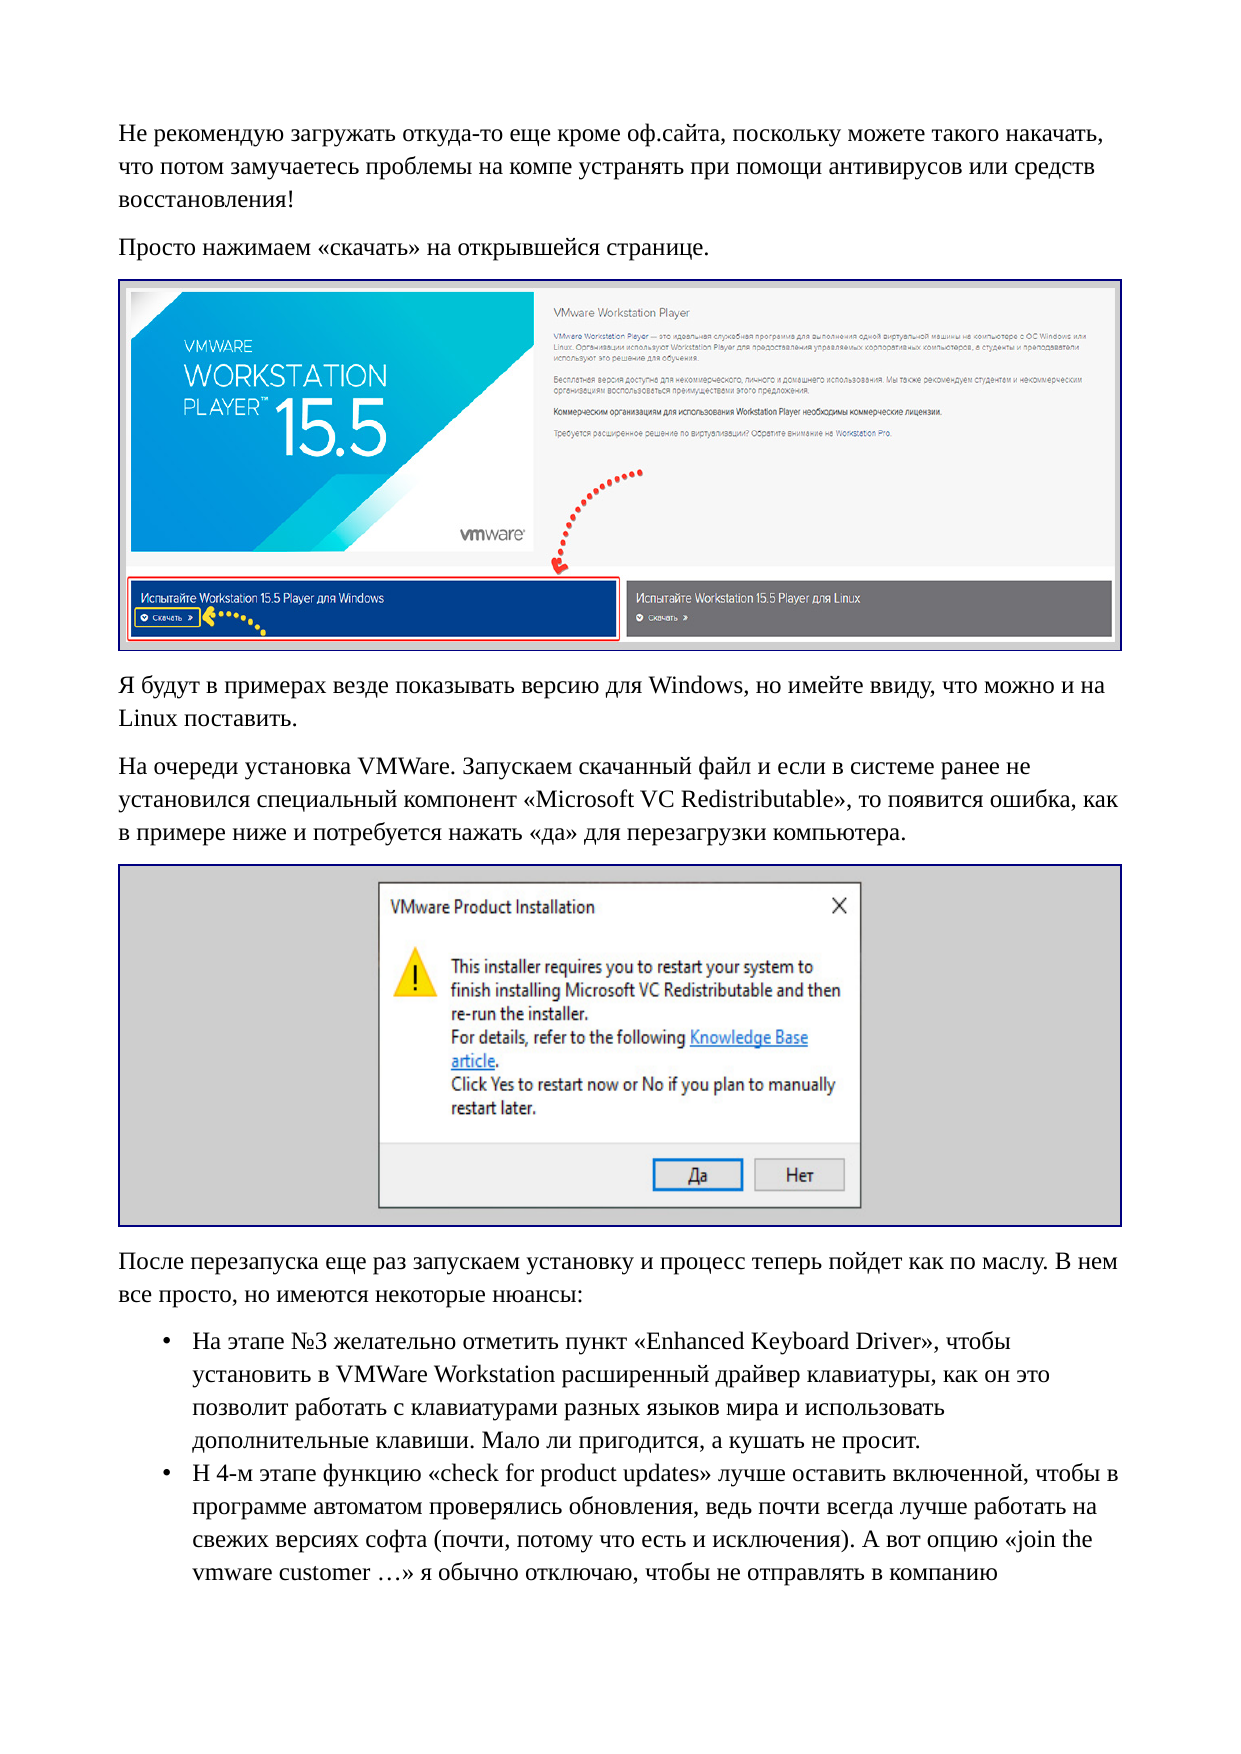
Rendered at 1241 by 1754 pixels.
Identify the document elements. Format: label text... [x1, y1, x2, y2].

text Просто нажимаем «скачать» на открывшейся странице. [118, 232, 1122, 261]
text Не рекомендую загружать откуда-то еще кроме оф.сайта, поскольку можете такого накачать, что потом замучаетесь проблемы на компе устранять при помощи антивирусов или средств восстановления! [118, 118, 1122, 213]
picture [120, 866, 1120, 1225]
text На очереди установка VMWare. Запускаем скачанный файл и если в системе ранее не установился специальный компонент «Microsoft VC Redistributable», то появится ошибка, как в примере ниже и потребуется нажать «да» для перезагрузки компьютера. [118, 751, 1122, 846]
text Я будут в примерах везде показывать версию для Windows, но имейте ввиду, что можно и на Linux поставить. [118, 670, 1122, 732]
picture [120, 281, 1120, 650]
list Н 4-м этапе функцию «check for product updates» лучше оставить включенной, чтобы в программе автоматом проверялись обновления, ведь почти всегда лучше работать на свежих версиях софта (почти, потому что есть и исключения). А вот опцию «join the vmware customer …» я обычно отключаю, чтобы не отправлять в компанию [162, 1458, 1122, 1586]
list На этапе №3 желательно отметить пункт «Enhanced Keyboard Driver», чтобы установить в VMWare Workstation расширенный драйвер клавиатуры, как он это позволит работать с клавиатурами разных языков мира и использовать дополнительные клавиши. Мало ли пригодится, а кушать не просит. [162, 1326, 1122, 1454]
text После перезапуска еще раз запускаем установку и процесс теперь пойдет как по маслу. В нем все просто, но имеются некоторые нюансы: [118, 1246, 1122, 1307]
